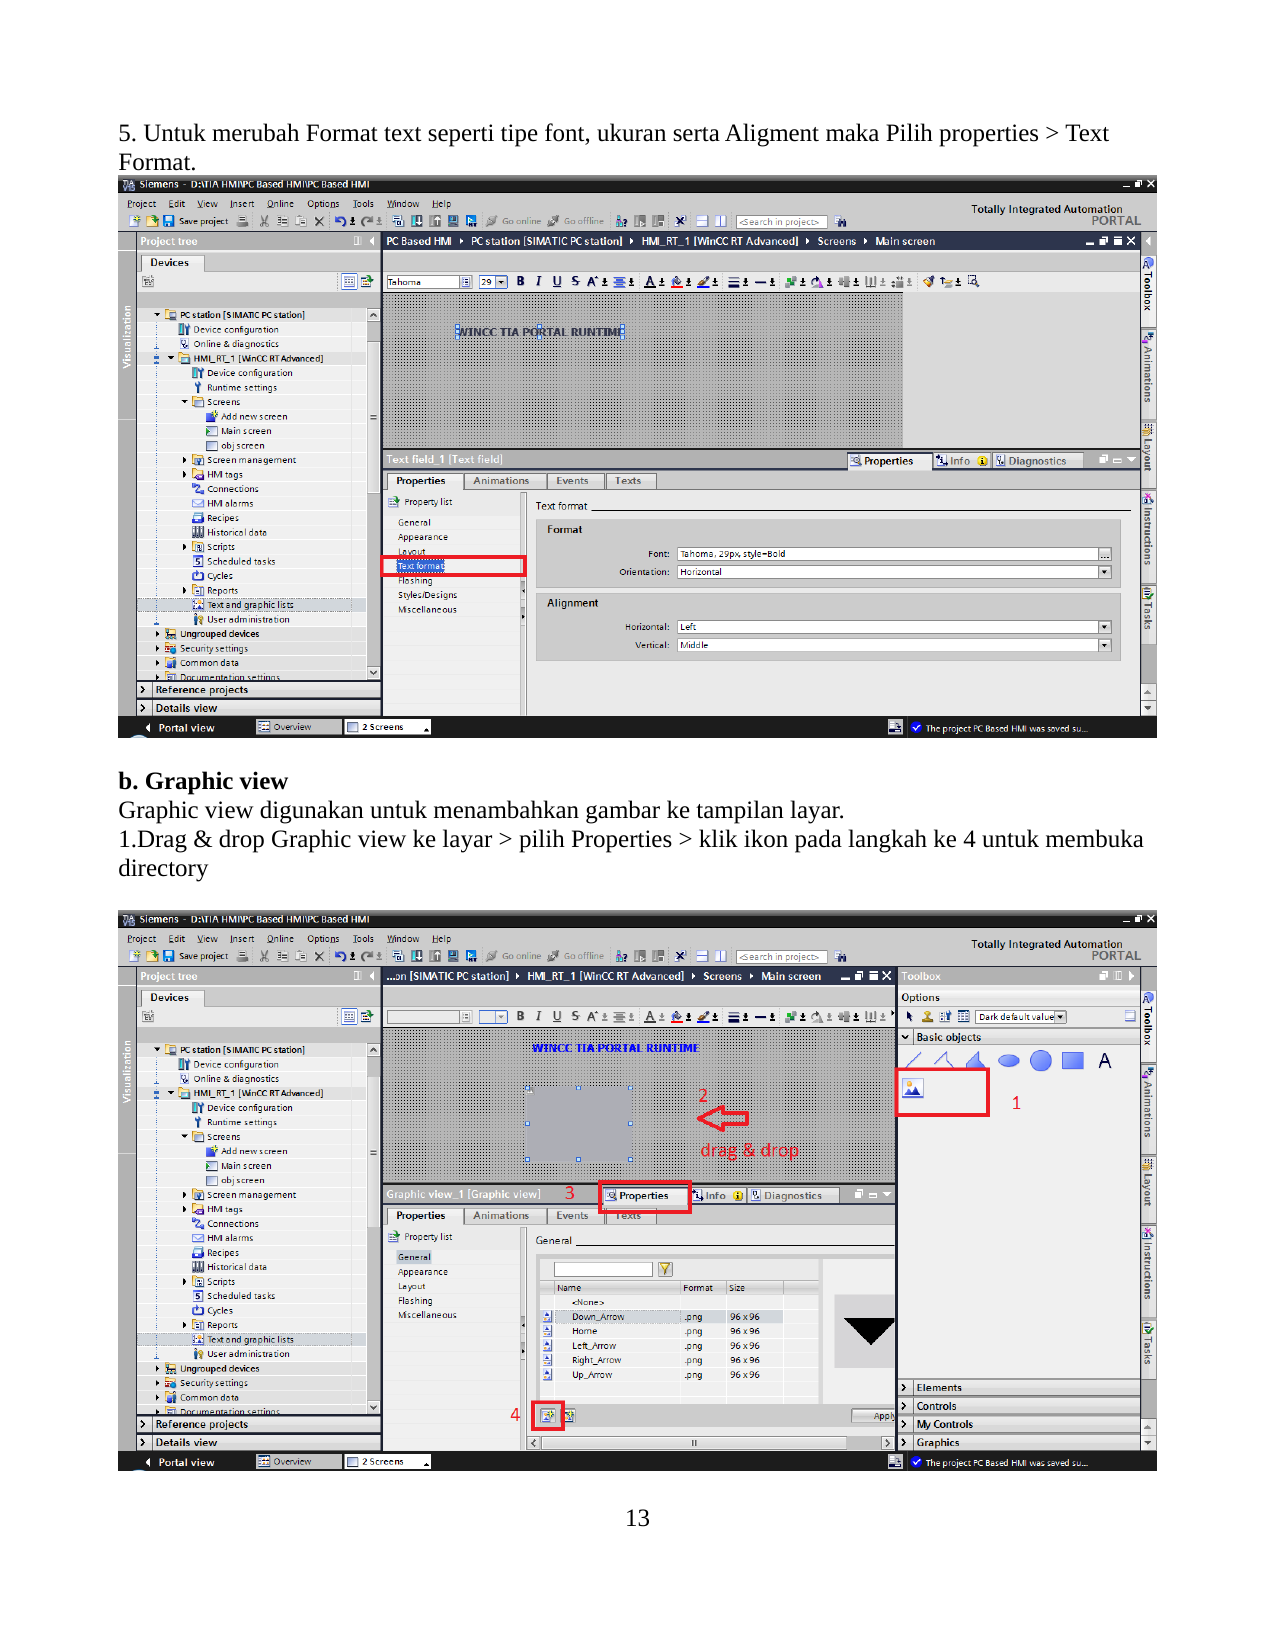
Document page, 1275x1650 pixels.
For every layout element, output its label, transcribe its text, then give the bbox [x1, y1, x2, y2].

text 5. Untuk merubah Format text seperti tipe font, ukuran serta Aligment maka Pilih properties > Text Format. [118, 118, 1157, 175]
text Graphic view digunakan untuk menambahkan gambar ke tampilan layar. [118, 795, 1157, 824]
picture [118, 910, 1157, 1471]
picture [118, 175, 1157, 738]
text 1.Drag & drop Graphic view ke layar > pilih Properties > klik ikon pada langkah ke 4 untuk membuka directory [118, 824, 1157, 881]
text b. Graphic view [118, 766, 1157, 795]
